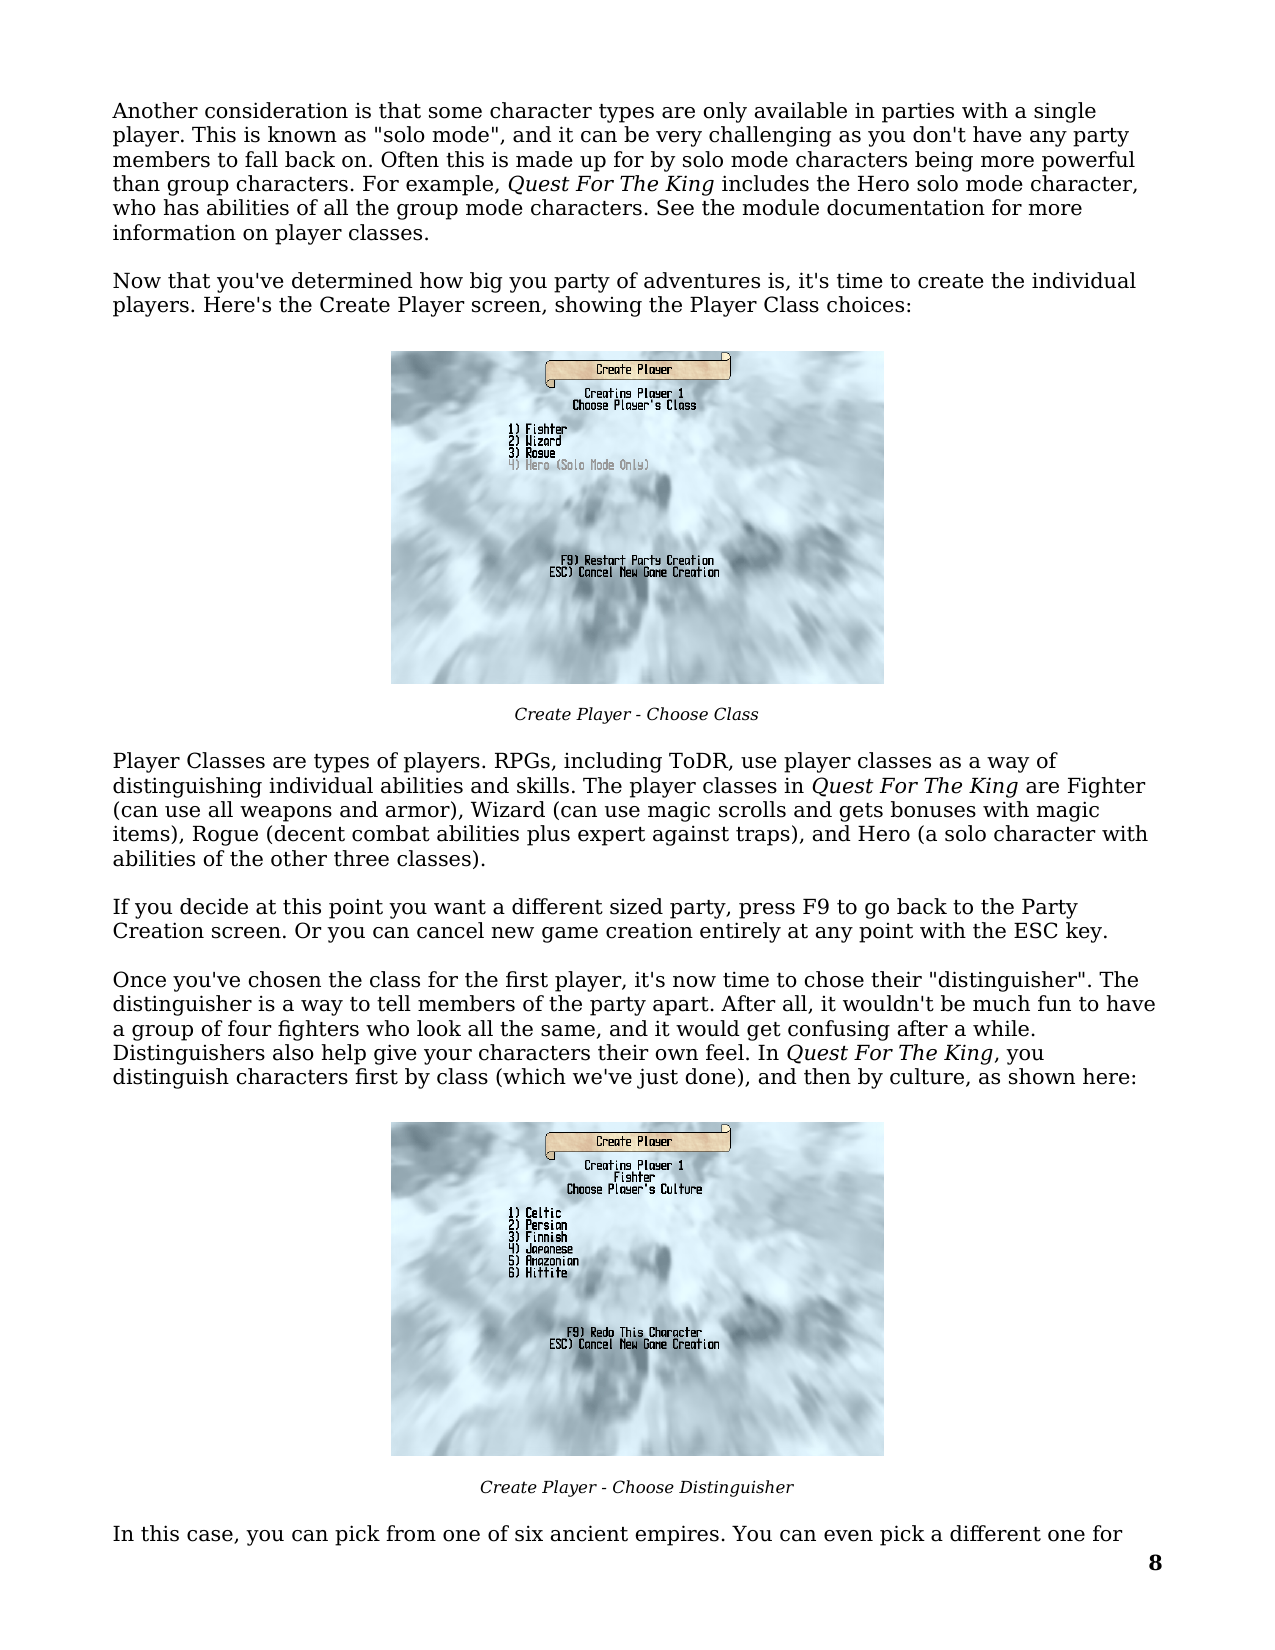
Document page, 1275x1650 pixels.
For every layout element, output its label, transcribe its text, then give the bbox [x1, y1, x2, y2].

text Create Player - Choose Class [112, 705, 1162, 724]
picture [391, 351, 884, 684]
text Player Classes are types of players. RPGs, including ToDR, use player classes as a way of distinguishing individual abilities and skills. The player classes in Quest For The King are Fighter (can use all weapons and armor), Wizard (can use magic scrolls and gets bonuses with magic items), Rogue (decent combat abilities plus expert against traps), and Hero (a solo character with abilities of the other three classes). [112, 749, 1162, 871]
text Create Player - Choose Distinguisher [112, 1477, 1162, 1497]
text In this case, you can pick from one of six ancient empires. You can even pick a different one for [112, 1522, 1162, 1546]
picture [391, 1122, 884, 1456]
text If you decide at this point you want a different sized party, press F9 to go back to the Party Creation screen. Or you can cancel new game creation entirely at any point with the ESC key. [112, 895, 1162, 944]
text Once you've chosen the class for the first player, it's now time to chose their "distinguisher". The distinguisher is a way to tell members of the party apart. After all, it wouldn't be much fun to have a group of four fighters who look all the same, and it would get confusing after a while. Distinguishers also help give your characters their own feel. In Quest For The King, you distinguish characters first by class (which we've just done), and then by culture, as shown here: [112, 968, 1162, 1089]
text Another consideration is that some character types are only available in parties with a single player. This is known as "solo mode", and it can be very challenging as you don't have any party members to fall back on. Often this is made up for by solo mode characters being more powerful than group characters. For example, Quest For The King includes the Hero solo mode character, who has abilities of all the group mode characters. See the module documentation for more information on player classes. [112, 99, 1162, 245]
text Now that you've determined how big you party of adventures is, it's time to create the individual players. Here's the Create Player screen, showing the Player Class choices: [112, 269, 1162, 318]
